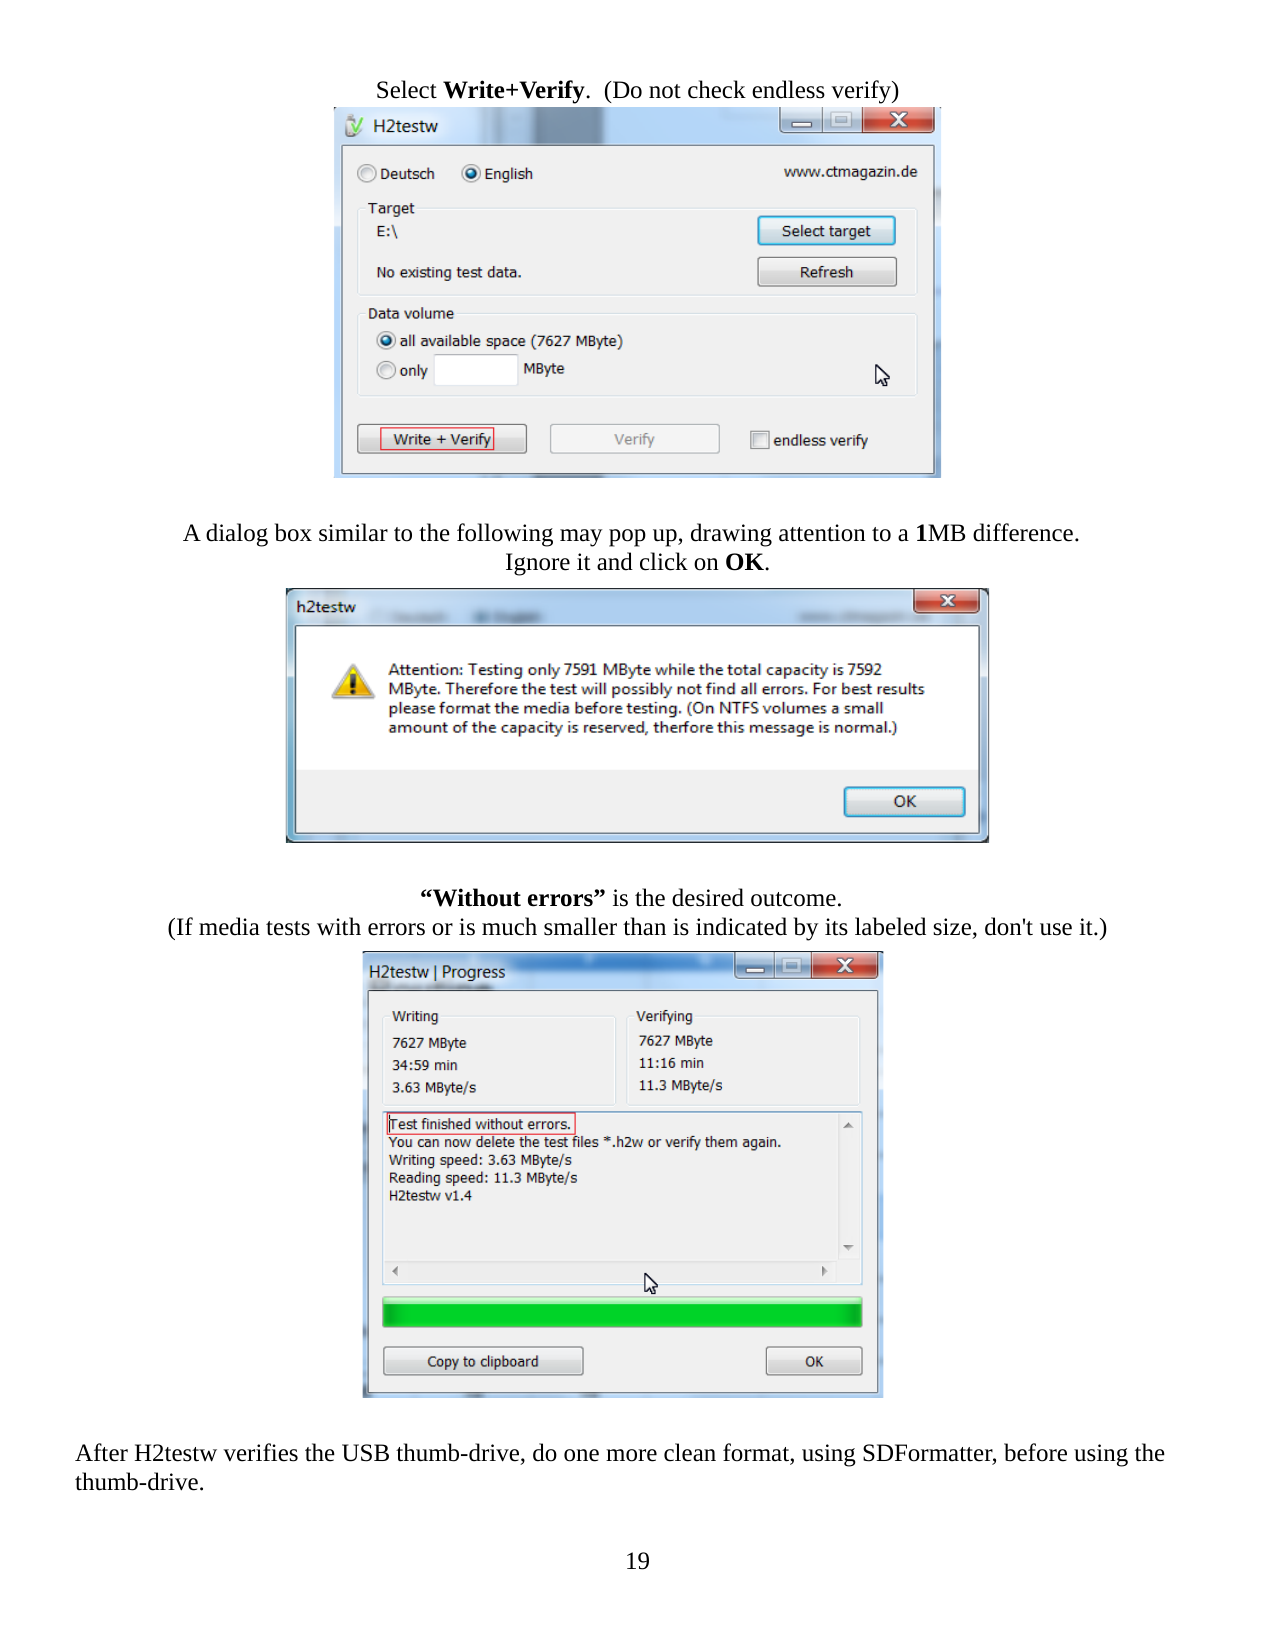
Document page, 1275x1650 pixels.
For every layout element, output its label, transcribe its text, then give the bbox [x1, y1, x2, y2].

text Select Write+Verify. (Do not check endless verify) [75, 75, 1200, 104]
text A dialog box similar to the following may pop up, drawing attention to a 1MB difference. Ignore it and click on OK. [75, 518, 1200, 576]
text After H2testw verifies the USB thumb-drive, do one more clean format, using SDFormatter, before using the thumb-drive. [75, 1438, 1200, 1496]
picture [285, 588, 990, 843]
text “Without errors” is the desired outcome. (If media tests with errors or is much smaller than is indicated by its labeled size, don't use it.) [75, 883, 1200, 941]
